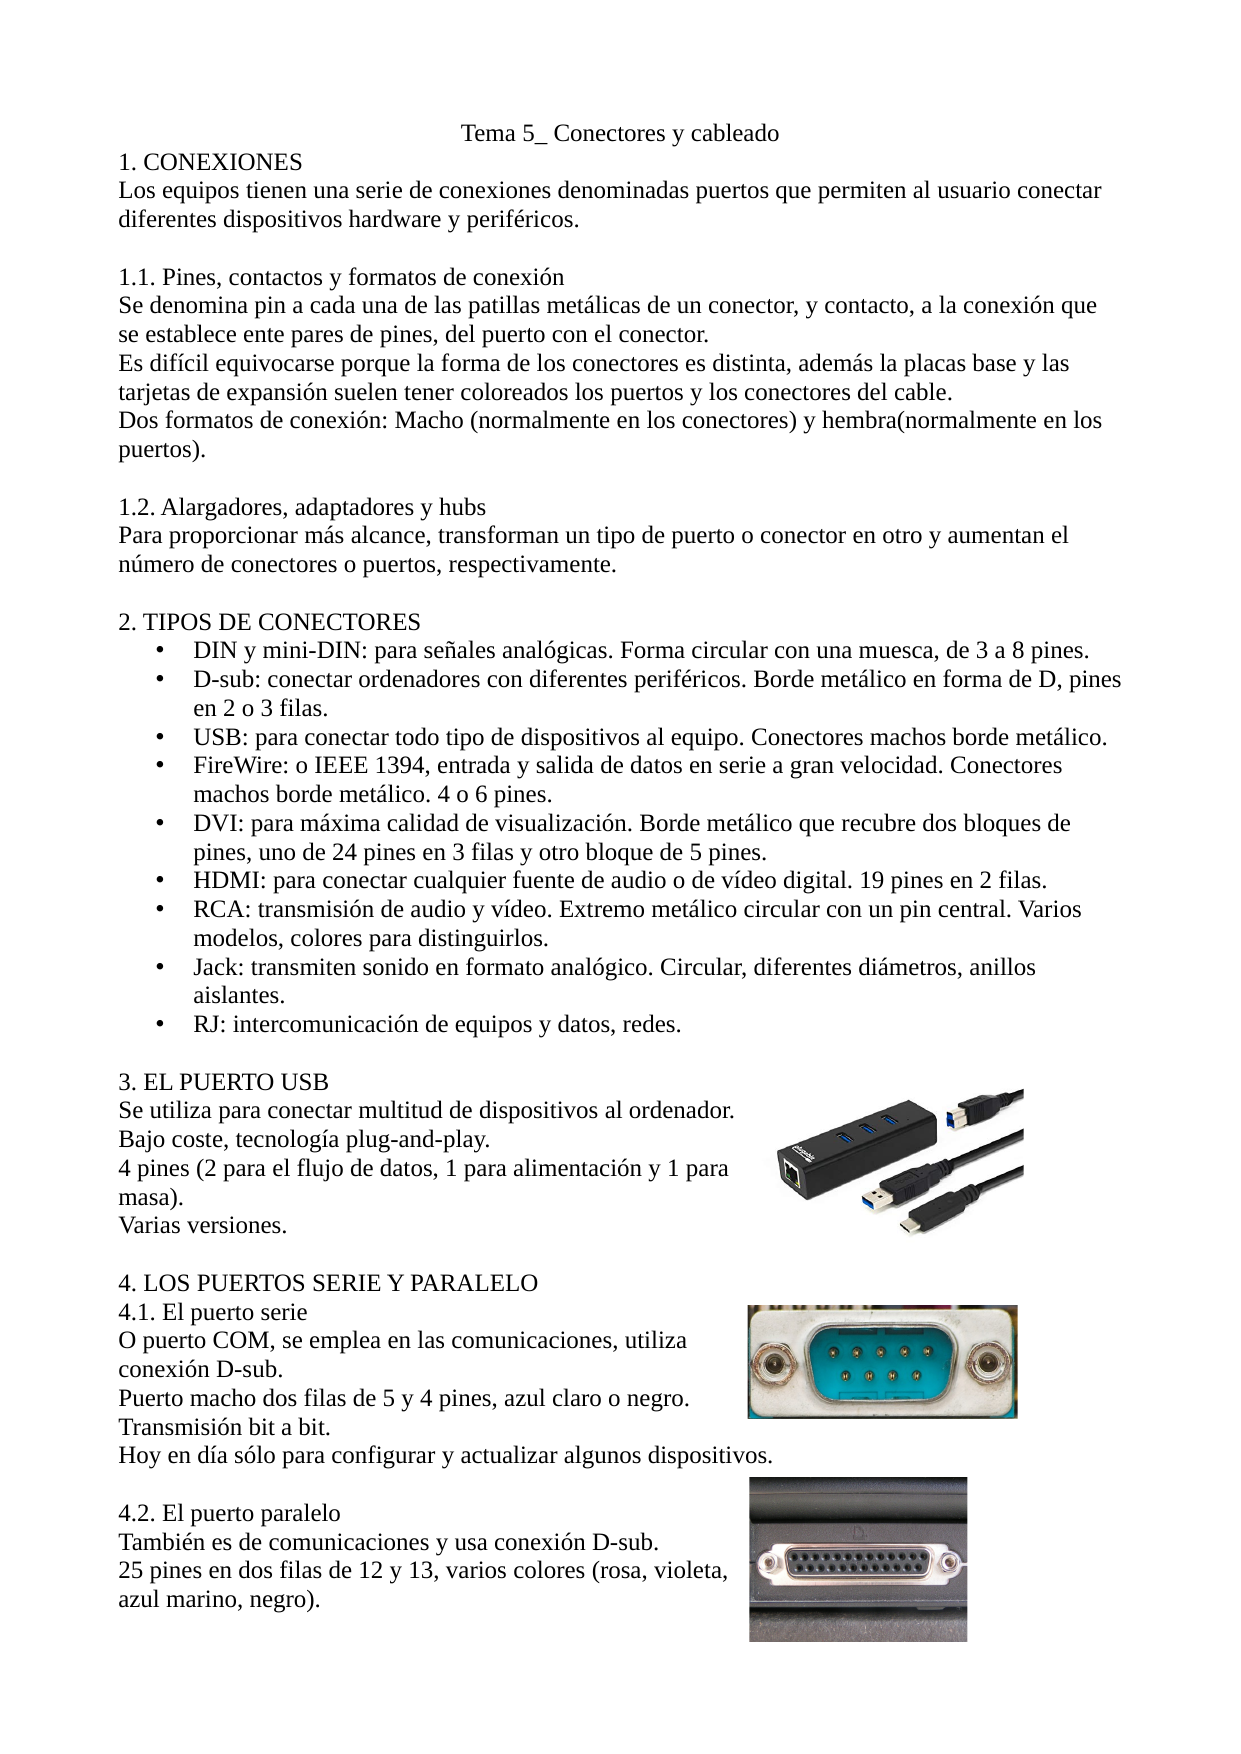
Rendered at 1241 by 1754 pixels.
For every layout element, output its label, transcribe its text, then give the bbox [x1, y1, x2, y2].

list HDMI: para conectar cualquier fuente de audio o de vídeo digital. 19 pines en 2 filas. [156, 866, 1122, 894]
picture [761, 1080, 1024, 1249]
list DIN y mini-DIN: para señales analógicas. Forma circular con una muesca, de 3 a 8 pines. [156, 636, 1122, 664]
text 1. CONEXIONES [118, 147, 1122, 176]
text Se denomina pin a cada una de las patillas metálicas de un conector, y contacto, a la conexión que se establece ente pares de pines, del puerto con el conector. [118, 291, 1122, 348]
list RCA: transmisión de audio y vídeo. Extremo metálico circular con un pin central. Varios modelos, colores para distinguirlos. [156, 894, 1122, 952]
list RJ: intercomunicación de equipos y datos, redes. [156, 1009, 1122, 1038]
text 2. TIPOS DE CONECTORES [118, 607, 1122, 636]
text También es de comunicaciones y usa conexión D-sub. [118, 1527, 749, 1556]
text Varias versiones. [118, 1211, 761, 1239]
text [968, 1527, 1122, 1556]
list USB: para conectar todo tipo de dispositivos al equipo. Conectores machos borde metálico. [156, 722, 1122, 751]
text 4.1. El puerto serie [118, 1297, 1122, 1326]
text 1.2. Alargadores, adaptadores y hubs [118, 492, 1122, 521]
text [1024, 1124, 1122, 1153]
text [1018, 1326, 1122, 1383]
picture [749, 1477, 968, 1642]
list FireWire: o IEEE 1394, entrada y salida de datos en serie a gran velocidad. Conectores machos borde metálico. 4 o 6 pines. [156, 751, 1122, 808]
text Transmisión bit a bit. [118, 1412, 1122, 1441]
text Bajo coste, tecnología plug-and-play. [118, 1124, 761, 1153]
text 4. LOS PUERTOS SERIE Y PARALELO [118, 1268, 1122, 1297]
text O puerto COM, se emplea en las comunicaciones, utiliza conexión D-sub. [118, 1326, 747, 1383]
list D-sub: conectar ordenadores con diferentes periféricos. Borde metálico en forma de D, pines en 2 o 3 filas. [156, 664, 1122, 722]
text Dos formatos de conexión: Macho (normalmente en los conectores) y hembra(normalmente en los puertos). [118, 406, 1122, 463]
text [1018, 1383, 1122, 1412]
text 3. EL PUERTO USB [118, 1067, 1122, 1096]
text Puerto macho dos filas de 5 y 4 pines, azul claro o negro. [118, 1383, 747, 1412]
text Los equipos tienen una serie de conexiones denominadas puertos que permiten al usuario conectar diferentes dispositivos hardware y periféricos. [118, 176, 1122, 233]
text Tema 5_ Conectores y cableado [118, 118, 1122, 147]
text [1024, 1211, 1122, 1239]
text Para proporcionar más alcance, transforman un tipo de puerto o conector en otro y aumentan el número de conectores o puertos, respectivamente. [118, 521, 1122, 578]
text Es difícil equivocarse porque la forma de los conectores es distinta, además la placas base y las tarjetas de expansión suelen tener coloreados los puertos y los conectores del cable. [118, 348, 1122, 406]
text 1.1. Pines, contactos y formatos de conexión [118, 262, 1122, 291]
picture [747, 1305, 1018, 1419]
text 4.2. El puerto paralelo [118, 1498, 749, 1527]
text [968, 1498, 1122, 1527]
text 4 pines (2 para el flujo de datos, 1 para alimentación y 1 para masa). [118, 1153, 761, 1211]
text [1024, 1096, 1122, 1124]
text Se utiliza para conectar multitud de dispositivos al ordenador. [118, 1096, 761, 1124]
text Hoy en día sólo para configurar y actualizar algunos dispositivos. [118, 1441, 1122, 1469]
text 25 pines en dos filas de 12 y 13, varios colores (rosa, violeta, azul marino, negro). [118, 1556, 749, 1613]
text [968, 1556, 1122, 1613]
list Jack: transmiten sonido en formato analógico. Circular, diferentes diámetros, anillos aislantes. [156, 952, 1122, 1009]
list DVI: para máxima calidad de visualización. Borde metálico que recubre dos bloques de pines, uno de 24 pines en 3 filas y otro bloque de 5 pines. [156, 808, 1122, 866]
text [1024, 1153, 1122, 1211]
